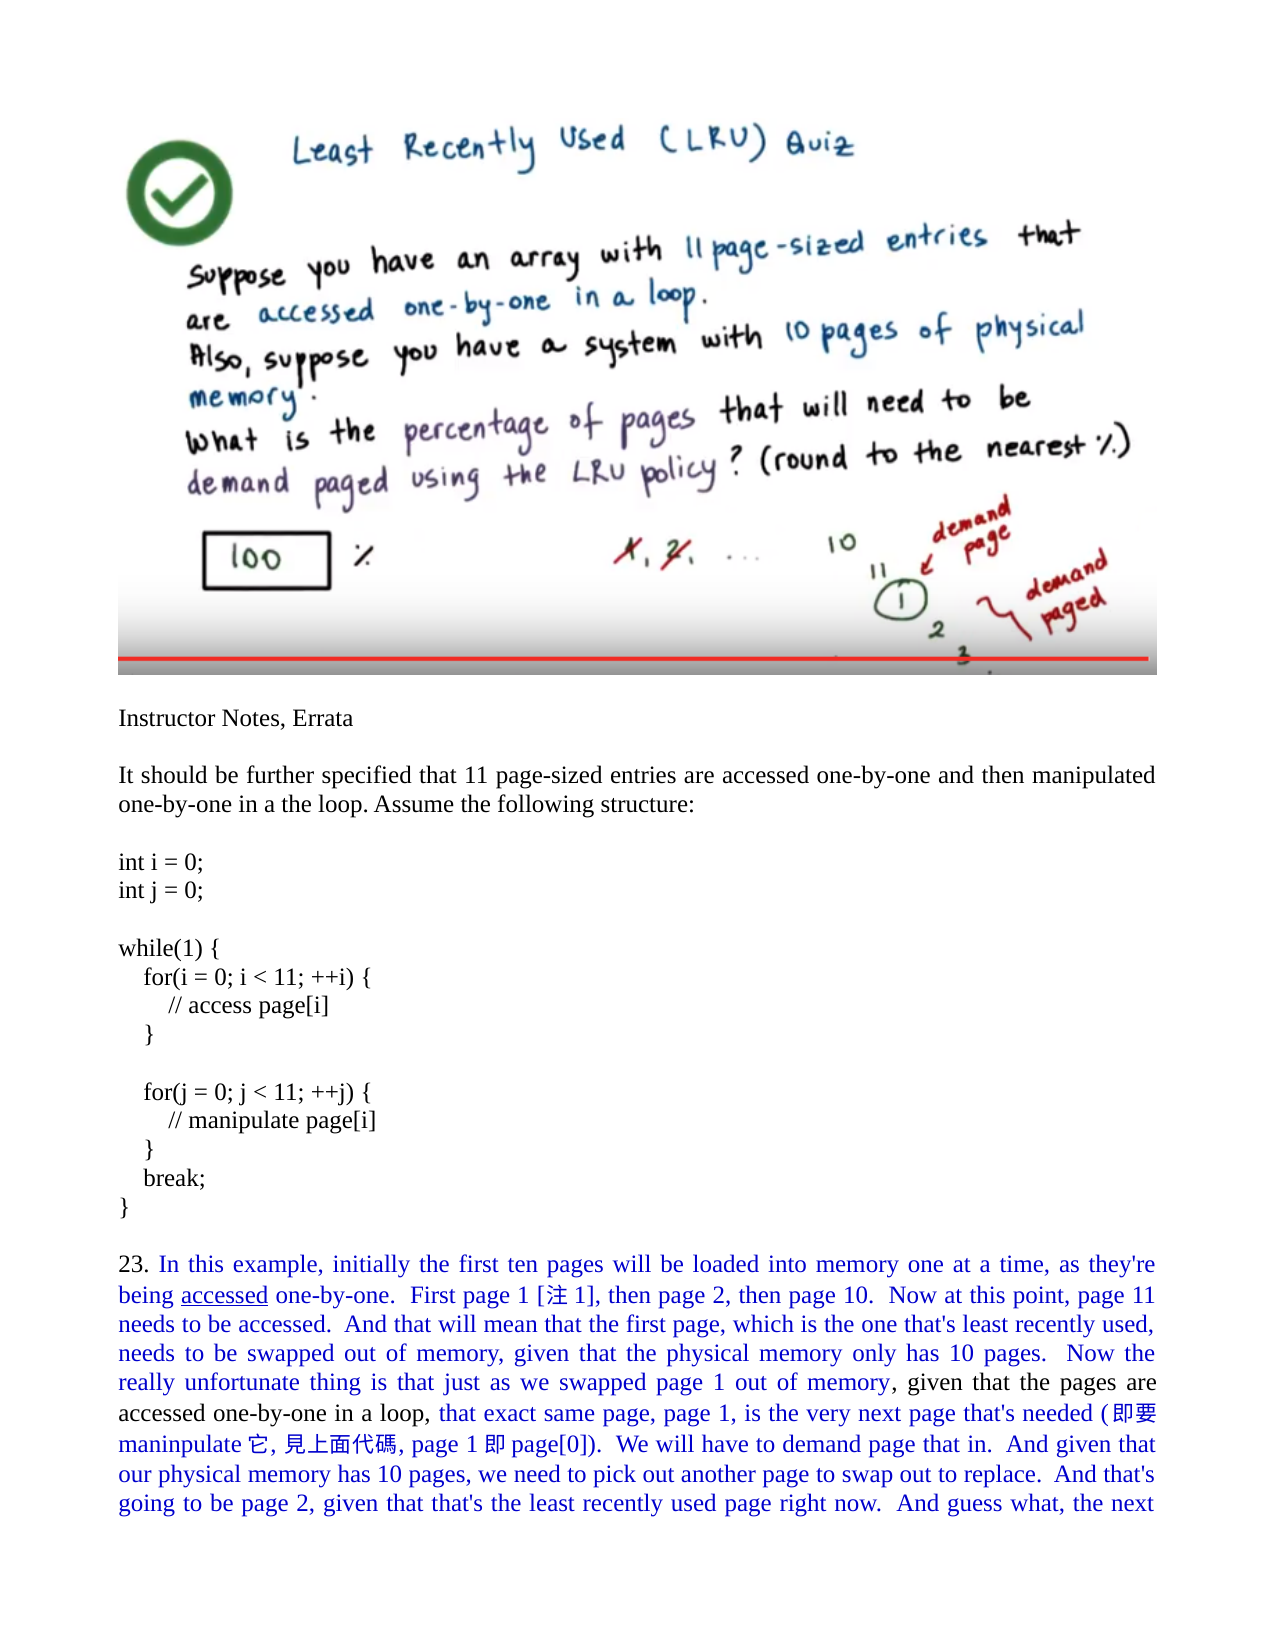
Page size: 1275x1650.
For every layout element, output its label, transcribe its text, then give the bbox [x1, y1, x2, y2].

text for(i = 0; i < 11; ++i) { [118, 962, 1157, 990]
text It should be further specified that 11 page-sized entries are accessed one-by-one and then manipulated one-by-one in a the loop. Assume the following structure: [118, 760, 1157, 818]
text for(j = 0; j < 11; ++j) { [118, 1077, 1157, 1105]
text } [118, 1019, 1157, 1048]
text } [118, 1134, 1157, 1163]
text // access page[i] [118, 990, 1157, 1019]
text break; [118, 1163, 1157, 1192]
text Instructor Notes, Errata [118, 703, 1157, 732]
text 23. In this example, initially the first ten pages will be loaded into memory one at a time, as they're being accessed one-by-one. First page 1 [注1], then page 2, then page 10. Now at this point, page 11 needs to be accessed. And that will mean that the first page, which is the one that's least recently used, needs to be swapped out of memory, given that the physical memory only has 10 pages. Now the really unfortunate thing is that just as we swapped page 1 out of memory, given that the pages are accessed one-by-one in a loop, that exact same page, page 1, is the very next page that's needed (即要 maninpulate它, 見上面代碼, page 1即page[0]). We will have to demand page that in. And given that our physical memory has 10 pages, we need to pick out another page to swap out to replace. And that's going to be page 2, given that that's the least recently used page right now. And guess what, the next [118, 1249, 1157, 1517]
text int i = 0; [118, 847, 1157, 875]
text } [118, 1192, 1157, 1220]
text int j = 0; [118, 875, 1157, 904]
picture [118, 118, 1157, 675]
text // manipulate page[i] [118, 1105, 1157, 1134]
text while(1) { [118, 933, 1157, 962]
